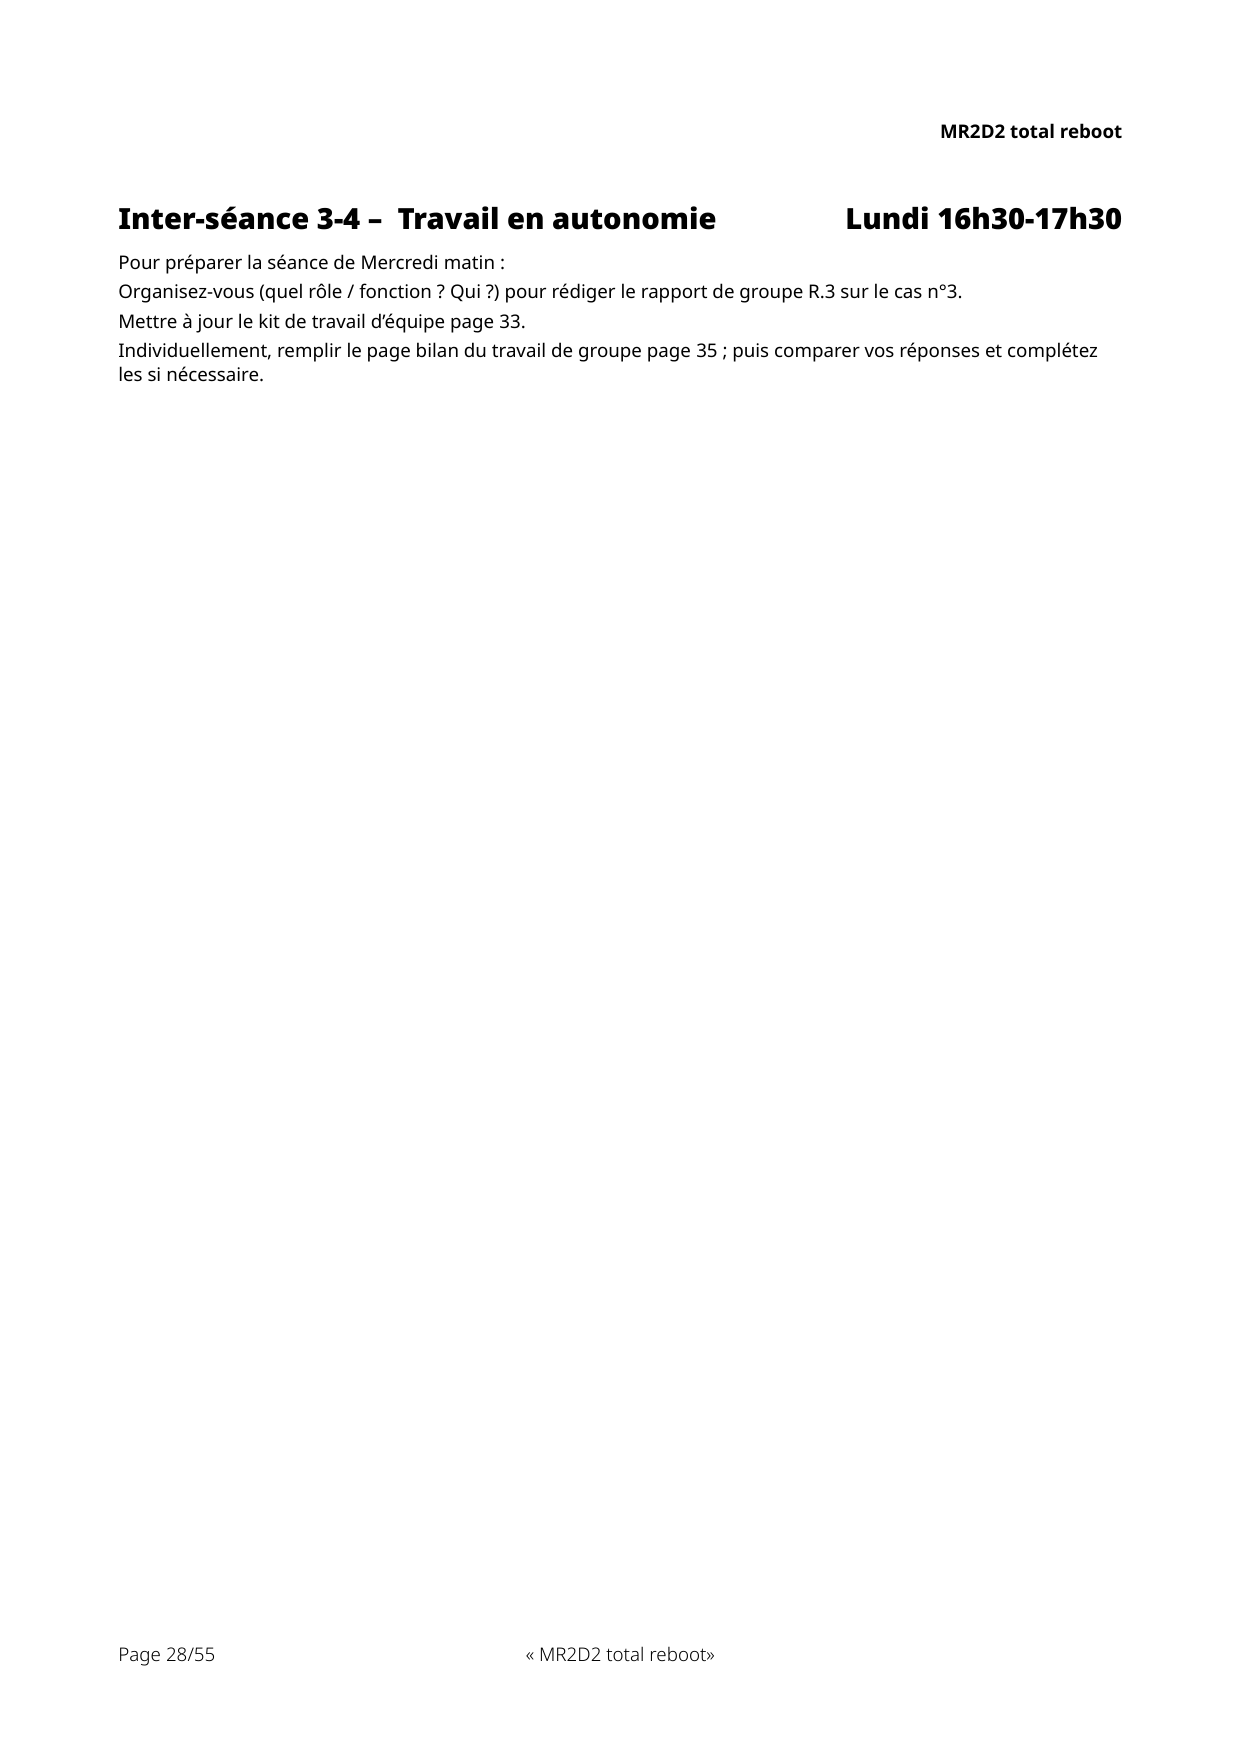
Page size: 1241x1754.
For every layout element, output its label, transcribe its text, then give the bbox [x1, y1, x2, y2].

text Mettre à jour le kit de travail d’équipe page 32. [118, 309, 1122, 333]
subtitle Inter-séance 3-4 – Travail en autonomie Lundi 16h30-17h30 [118, 198, 1122, 238]
text Individuellement, remplir le page bilan du travail de groupe page 34 ; puis comparer vos réponses et complétez les si nécessaire. [118, 339, 1122, 386]
text Pour préparer la séance de Mercredi matin : [118, 250, 1122, 274]
text Organisez-vous (quel rôle / fonction ? Qui ?) pour rédiger le rapport de groupe R.3 sur le cas n°3. [118, 280, 1122, 303]
